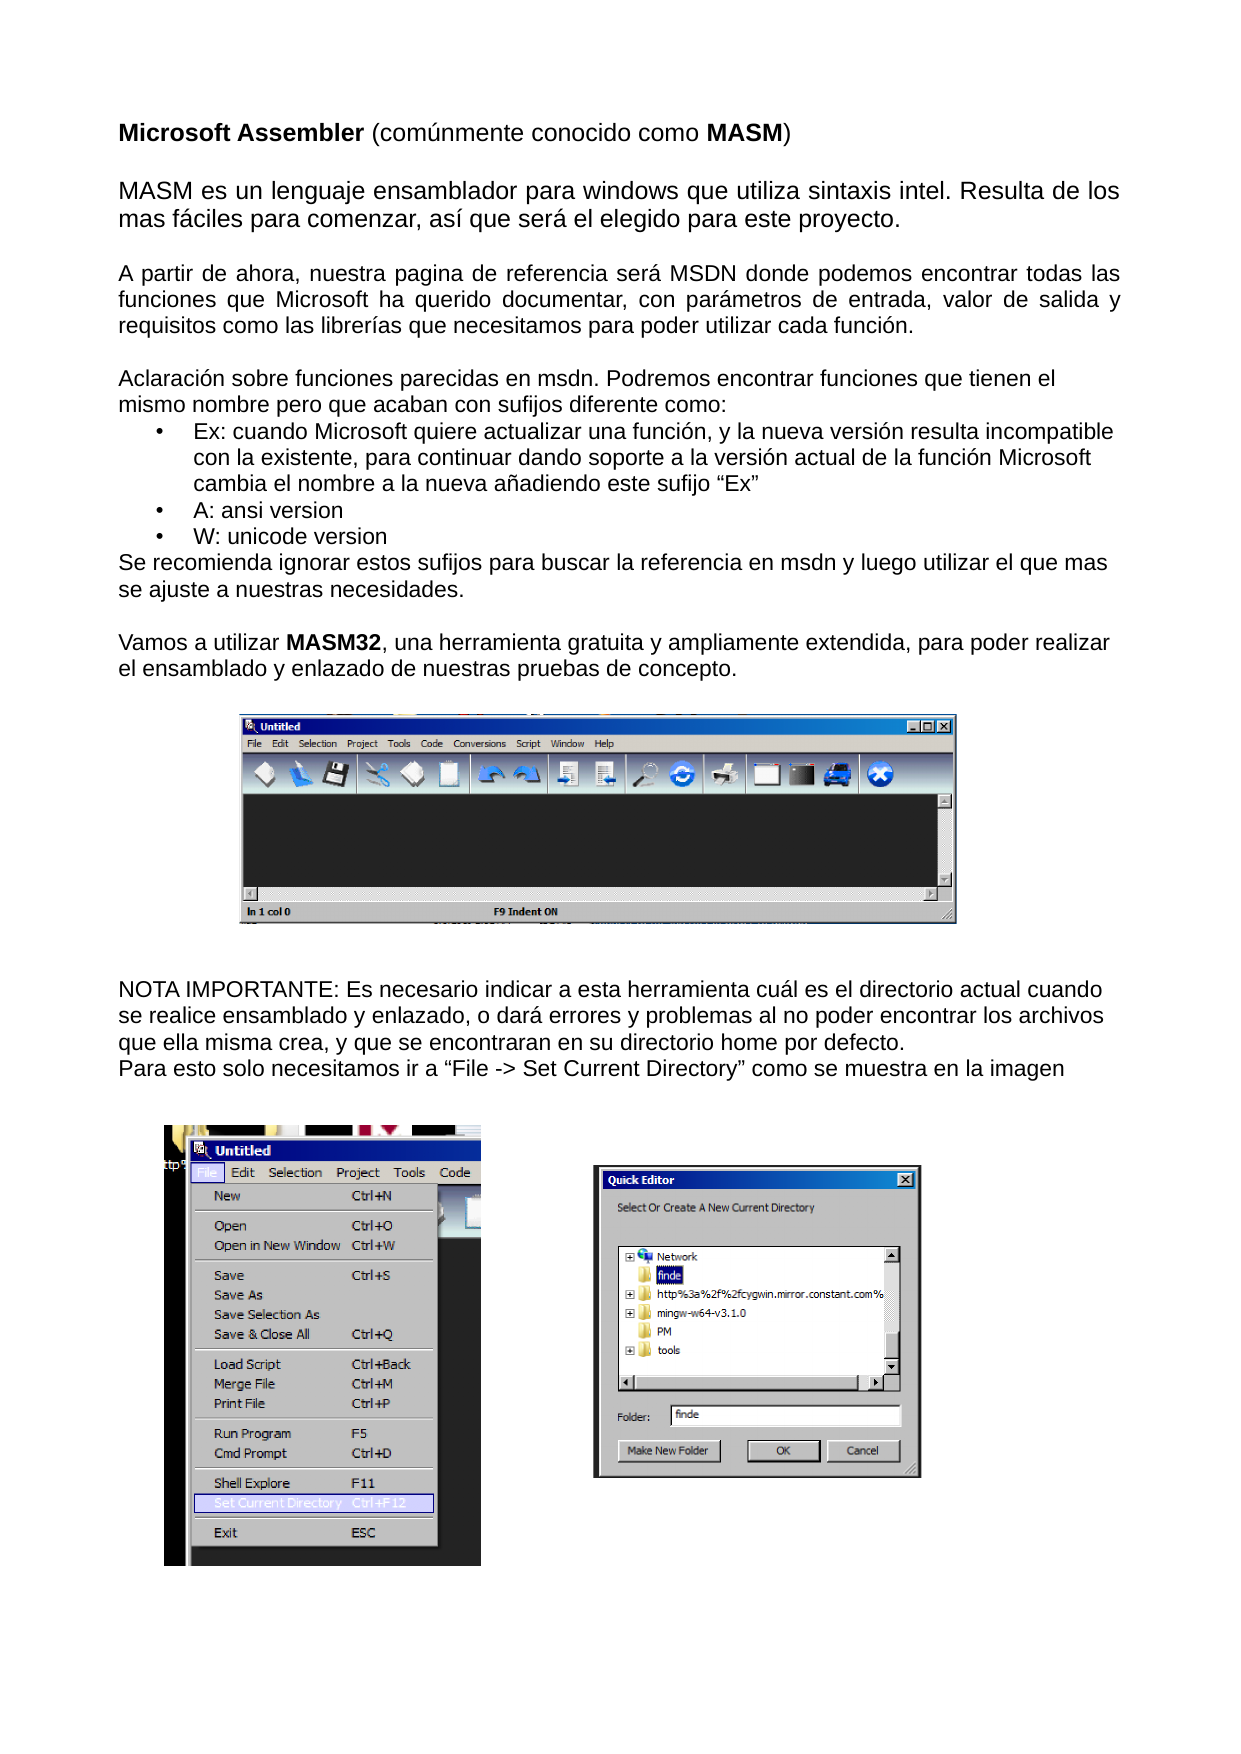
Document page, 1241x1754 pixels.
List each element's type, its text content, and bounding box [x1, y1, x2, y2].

text Vamos a utilizar MASM32, una herramienta gratuita y ampliamente extendida, para poder realizar el ensamblado y enlazado de nuestras pruebas de concepto. [118, 628, 1122, 681]
text MASM es un lenguaje ensamblador para windows que utiliza sintaxis intel. Resulta de los mas fáciles para comenzar, así que será el elegido para este proyecto. [118, 176, 1122, 233]
list Ex: cuando Microsoft quiere actualizar una función, y la nueva versión resulta incompatible con la existente, para continuar dando soporte a la versión actual de la función Microsoft cambia el nombre a la nueva añadiendo este sufijo “Ex” [156, 418, 1122, 497]
list A: ansi version [156, 497, 1122, 523]
text Para esto solo necesitamos ir a “File -> Set Current Directory” como se muestra en la imagen [118, 1055, 1122, 1081]
picture [239, 714, 957, 924]
text Aclaración sobre funciones parecidas en msdn. Podremos encontrar funciones que tienen el mismo nombre pero que acaban con sufijos diferente como: [118, 365, 1122, 418]
picture [593, 1165, 922, 1478]
text Microsoft Assembler (comúnmente conocido como MASM) [118, 118, 1122, 147]
picture [164, 1125, 481, 1566]
text NOTA IMPORTANTE: Es necesario indicar a esta herramienta cuál es el directorio actual cuando se realice ensamblado y enlazado, o dará errores y problemas al no poder encontrar los archivos que ella misma crea, y que se encontraran en su directorio home por defecto. [118, 976, 1122, 1055]
text Se recomienda ignorar estos sufijos para buscar la referencia en msdn y luego utilizar el que mas se ajuste a nuestras necesidades. [118, 549, 1122, 602]
list W: unicode version [156, 523, 1122, 549]
text A partir de ahora, nuestra pagina de referencia será MSDN donde podemos encontrar todas las funciones que Microsoft ha querido documentar, con parámetros de entrada, valor de salida y requisitos como las librerías que necesitamos para poder utilizar cada función. [118, 259, 1122, 338]
